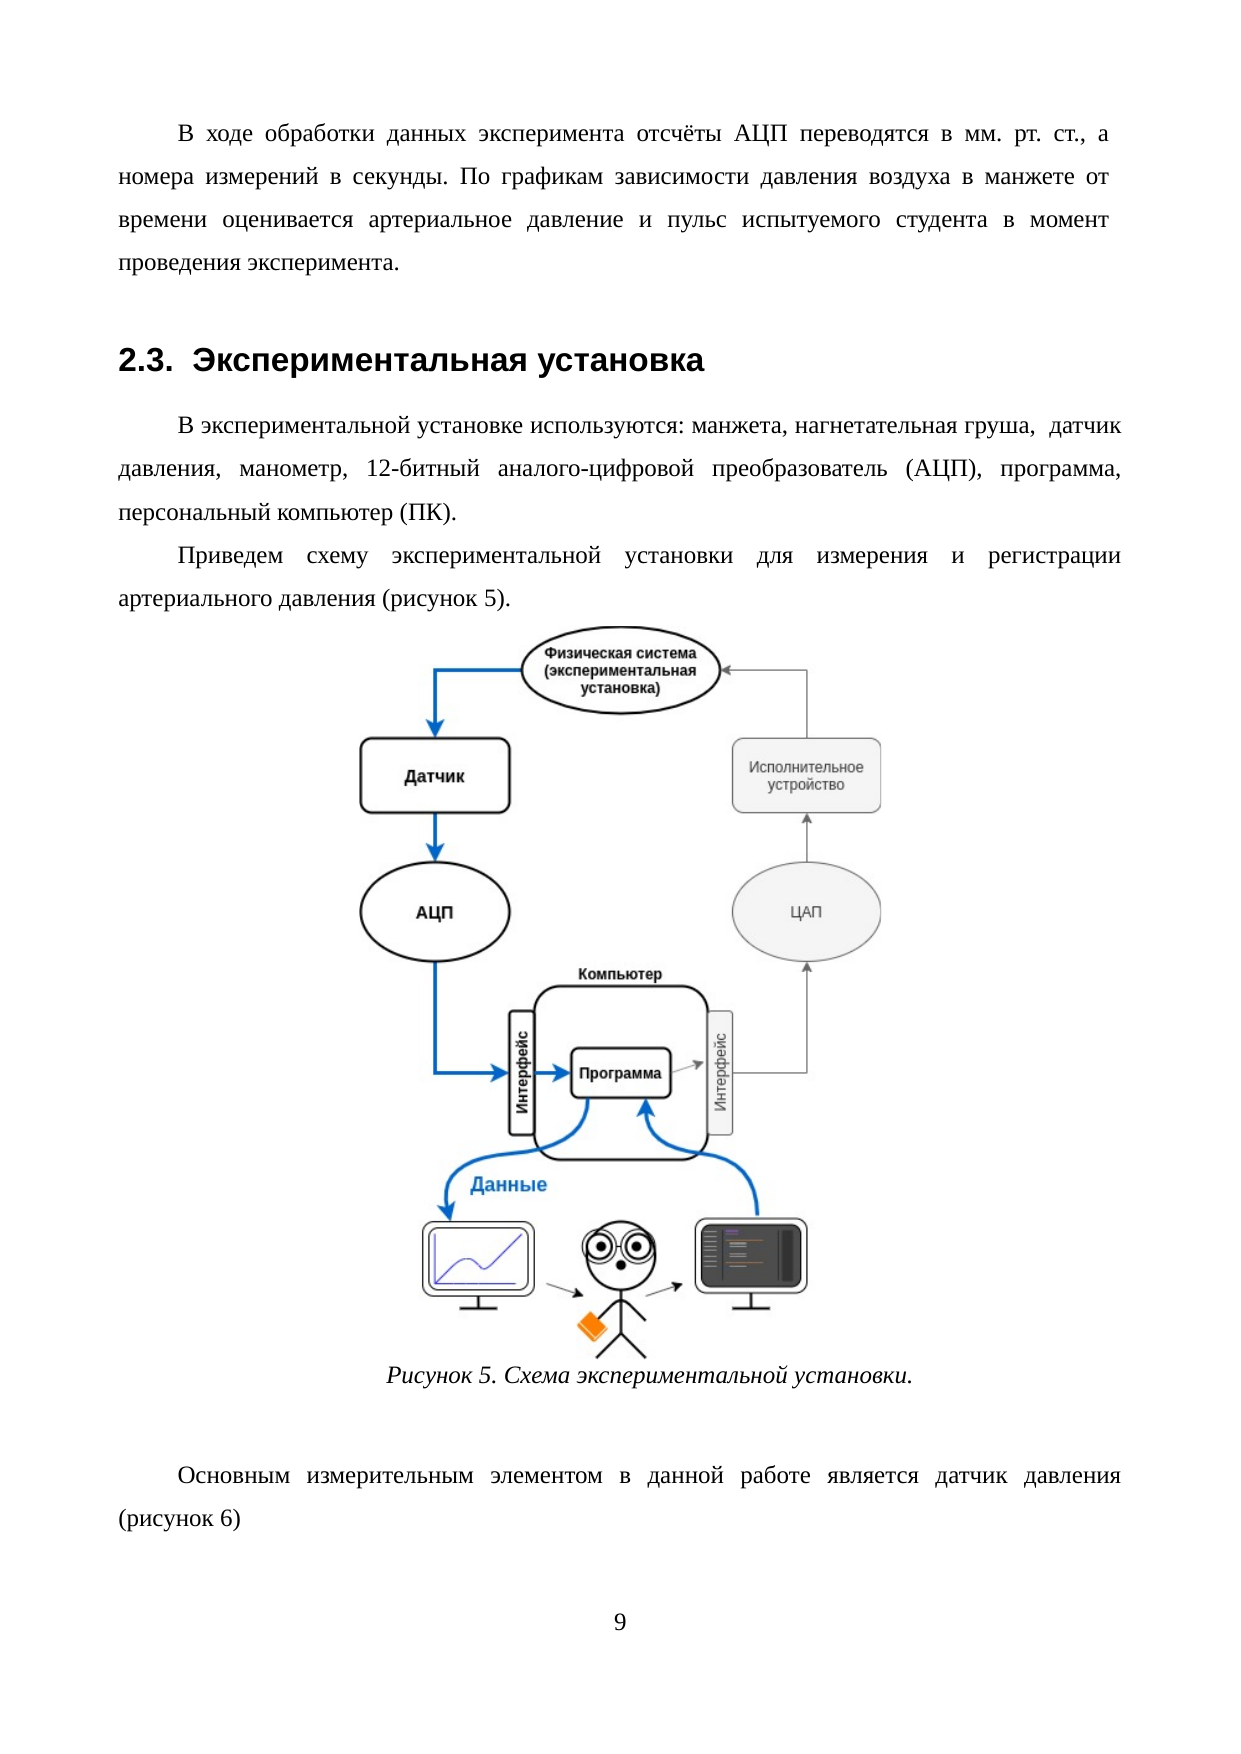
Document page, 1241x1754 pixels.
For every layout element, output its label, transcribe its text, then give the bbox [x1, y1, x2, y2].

text В ходе обработки данных эксперимента отсчёты АЦП переводятся в мм. рт. ст., а номера измерений в секунды. По графикам зависимости давления воздуха в манжете от времени оценивается артериальное давление и пульс испытуемого студента в момент проведения эксперимента. [118, 118, 1110, 276]
text Приведем схему экспериментальной установки для измерения и регистрации артериального давления (рисунок 5). [118, 540, 1122, 612]
text В экспериментальной установке используются: манжета, нагнетательная груша, датчик давления, манометр, 12-битный аналого-цифровой преобразователь (АЦП), программа, персональный компьютер (ПК). [118, 410, 1122, 525]
picture [359, 626, 882, 1360]
text Основным измерительным элементом в данной работе является датчик давления (рисунок 6) [118, 1460, 1122, 1532]
text Рисунок 5. Схема экспериментальной установки. [118, 1360, 1122, 1388]
subtitle Экспериментальная установка [118, 340, 1122, 379]
